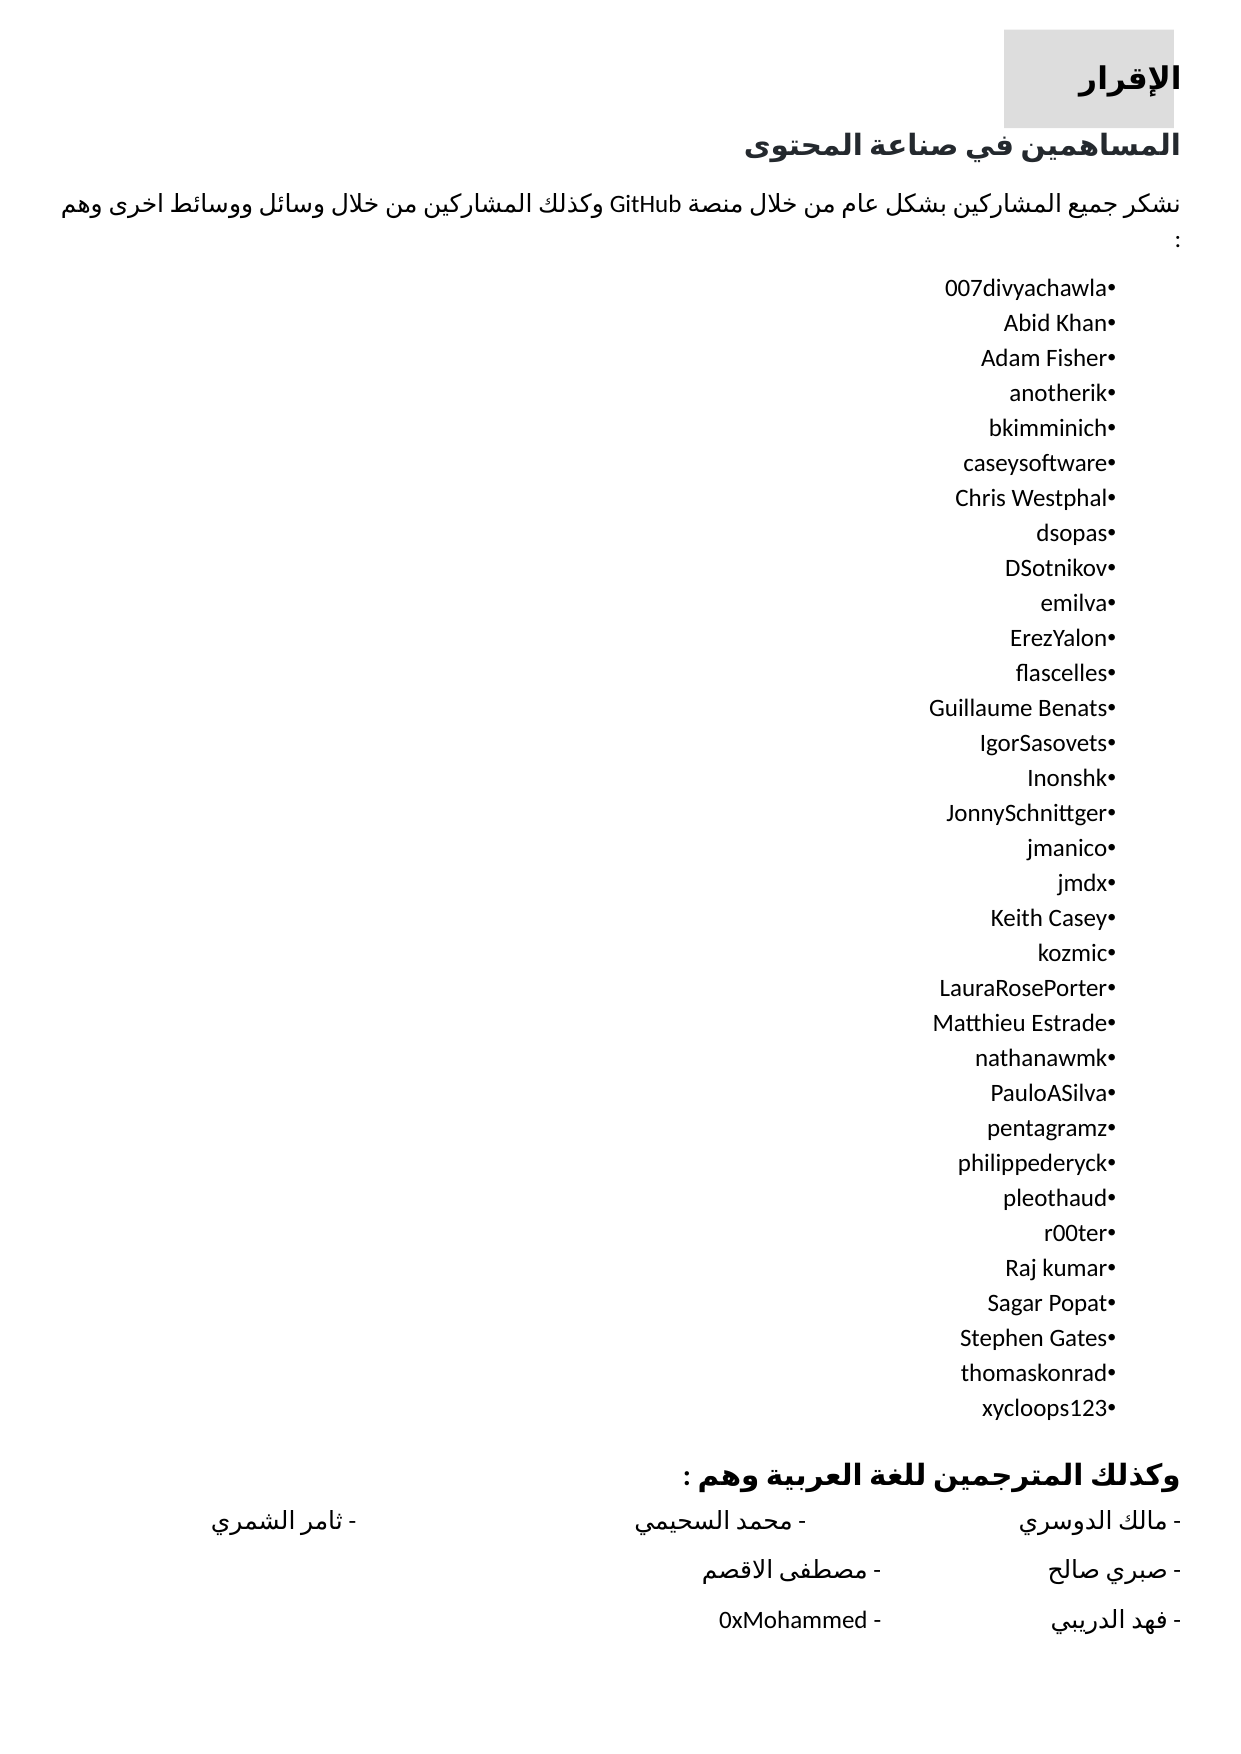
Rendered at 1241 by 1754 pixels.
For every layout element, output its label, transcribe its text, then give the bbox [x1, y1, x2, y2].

list Keith Casey [59, 902, 1137, 933]
list emilva [59, 587, 1137, 618]
text نشكر جميع المشاركين بشكل عام من خلال منصة GitHub وكذلك المشاركين من خلال وسائل ووسائط اخرى وهم : [59, 188, 1181, 253]
list PauloASilva [59, 1077, 1137, 1108]
list xycloops123 [59, 1392, 1137, 1423]
list JonnySchnittger [59, 797, 1137, 828]
list flascelles [59, 657, 1137, 688]
text - صبري صالح - مصطفى الاقصم [59, 1554, 1181, 1585]
list thomaskonrad [59, 1357, 1137, 1388]
text المساهمين في صناعة المحتوى [59, 127, 1181, 162]
list 007divyachawla [59, 272, 1137, 303]
list Chris Westphal [59, 482, 1137, 513]
list dsopas [59, 517, 1137, 548]
list Sagar Popat [59, 1287, 1137, 1318]
list nathanawmk [59, 1042, 1137, 1073]
list Inonshk [59, 762, 1137, 793]
list caseysoftware [59, 447, 1137, 478]
list jmdx [59, 867, 1137, 898]
list IgorSasovets [59, 727, 1137, 758]
text - فهد الدريبي - 0xMohammed [59, 1604, 1181, 1634]
list Matthieu Estrade [59, 1007, 1137, 1038]
list Guillaume Benats [59, 692, 1137, 723]
list Stephen Gates [59, 1322, 1137, 1353]
list kozmic [59, 937, 1137, 968]
list ErezYalon [59, 622, 1137, 653]
list anotherik [59, 377, 1137, 408]
list Abid Khan [59, 307, 1137, 338]
list r00ter [59, 1217, 1137, 1248]
list Adam Fisher [59, 342, 1137, 373]
list pleothaud [59, 1182, 1137, 1213]
list DSotnikov [59, 552, 1137, 583]
list bkimminich [59, 412, 1137, 443]
list philippederyck [59, 1147, 1137, 1178]
list Raj kumar [59, 1252, 1137, 1283]
list pentagramz [59, 1112, 1137, 1143]
list jmanico [59, 832, 1137, 863]
text - مالك الدوسري - محمد السحيمي - ثامر الشمري [59, 1505, 1181, 1535]
subtitle وكذلك المترجمين للغة العربية وهم : [59, 1457, 1181, 1492]
list LauraRosePorter [59, 972, 1137, 1003]
